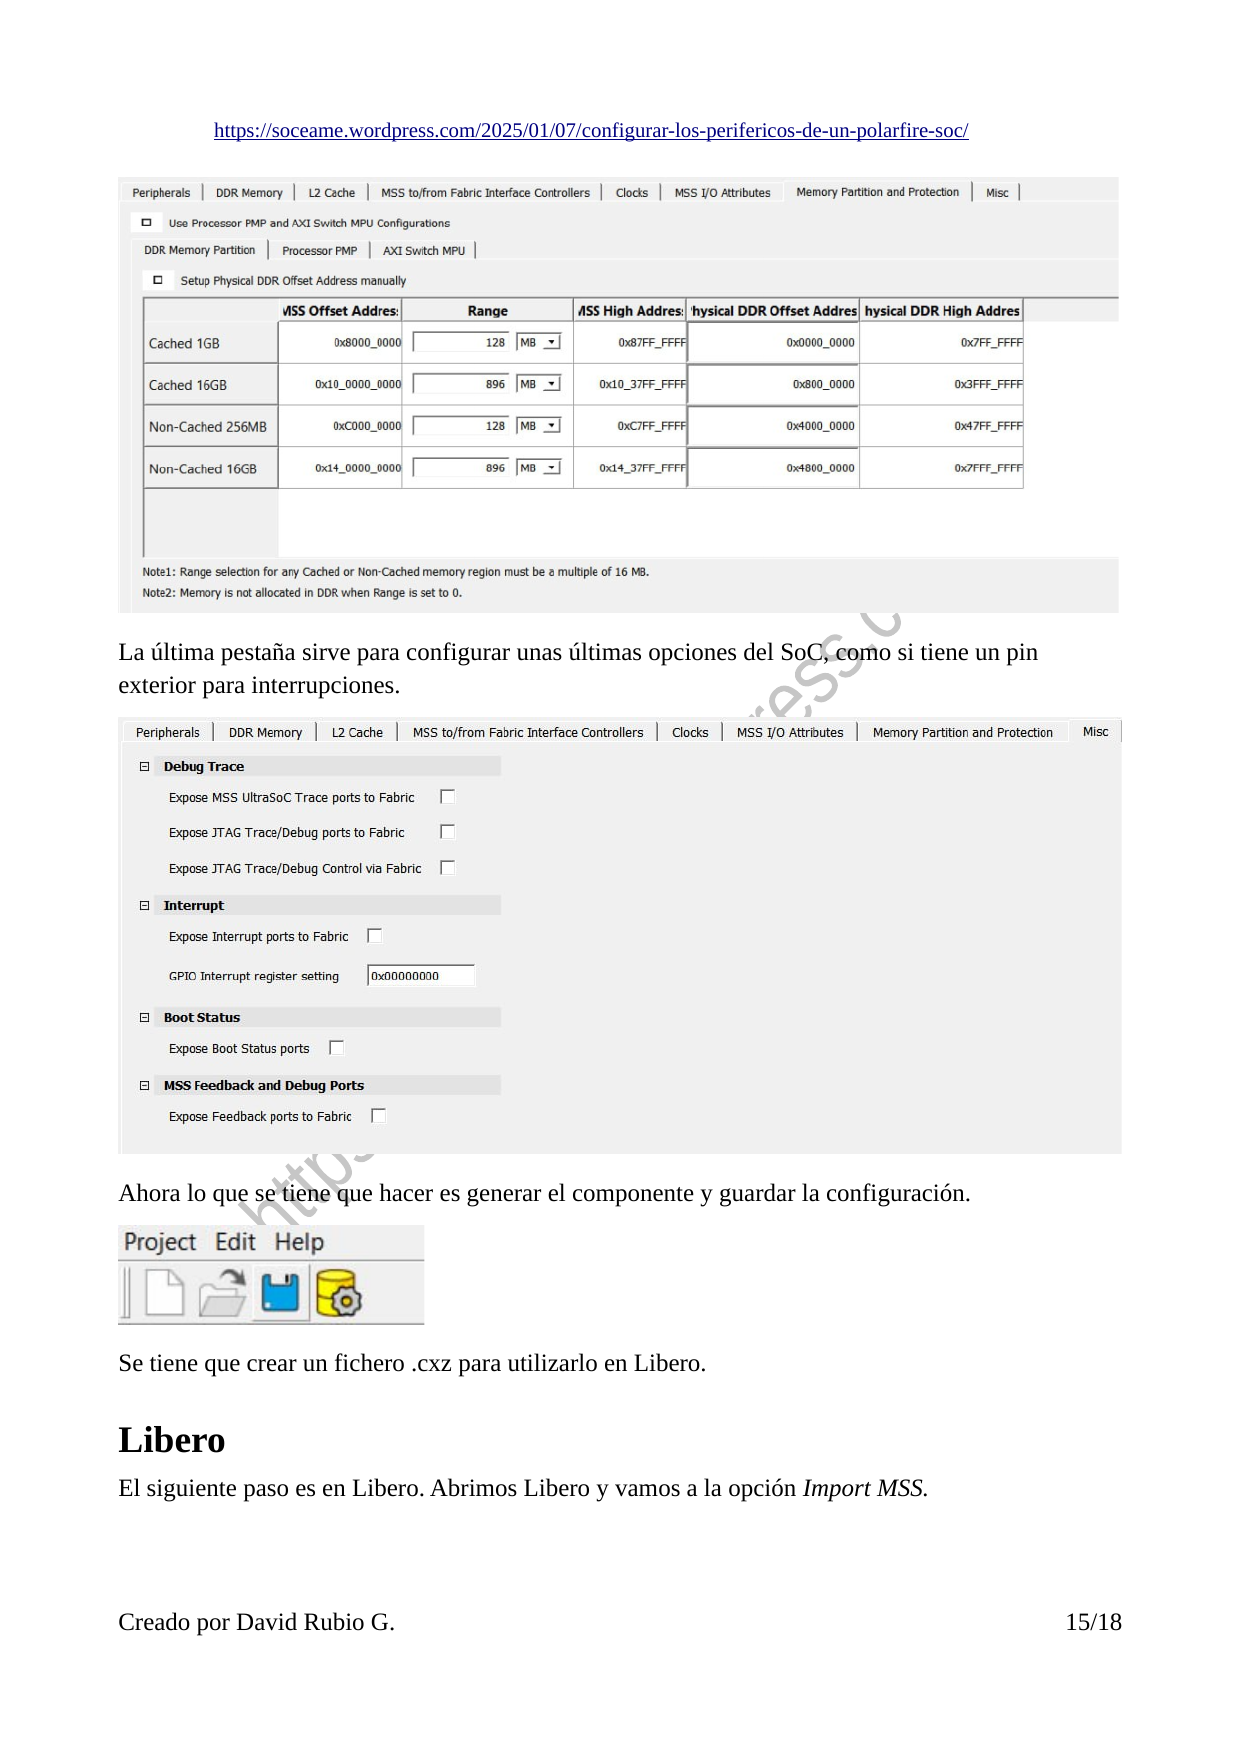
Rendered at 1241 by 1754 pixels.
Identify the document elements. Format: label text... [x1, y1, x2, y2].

text El siguiente paso es en Libero. Abrimos Libero y vamos a la opción Import MSS. [118, 1473, 1122, 1501]
text Ahora lo que se tiene que hacer es generar el componente y guardar la configuración. [118, 1178, 276, 1207]
text Ahora lo que se tiene que hacer es generar el componente y guardar la configuración. [277, 1178, 1122, 1207]
text Se tiene que crear un fichero .cxz para utilizarlo en Libero. [118, 1348, 1122, 1377]
picture [118, 717, 1122, 1154]
picture [118, 177, 1119, 613]
picture [118, 1225, 425, 1325]
text La última pestaña sirve para configurar unas últimas opciones del SoC, como si tiene un pin exterior para interrupciones. [801, 637, 1122, 699]
text La última pestaña sirve para configurar unas últimas opciones del SoC, como si tiene un pin exterior para interrupciones. [118, 637, 831, 699]
subtitle Libero [118, 1417, 1122, 1460]
